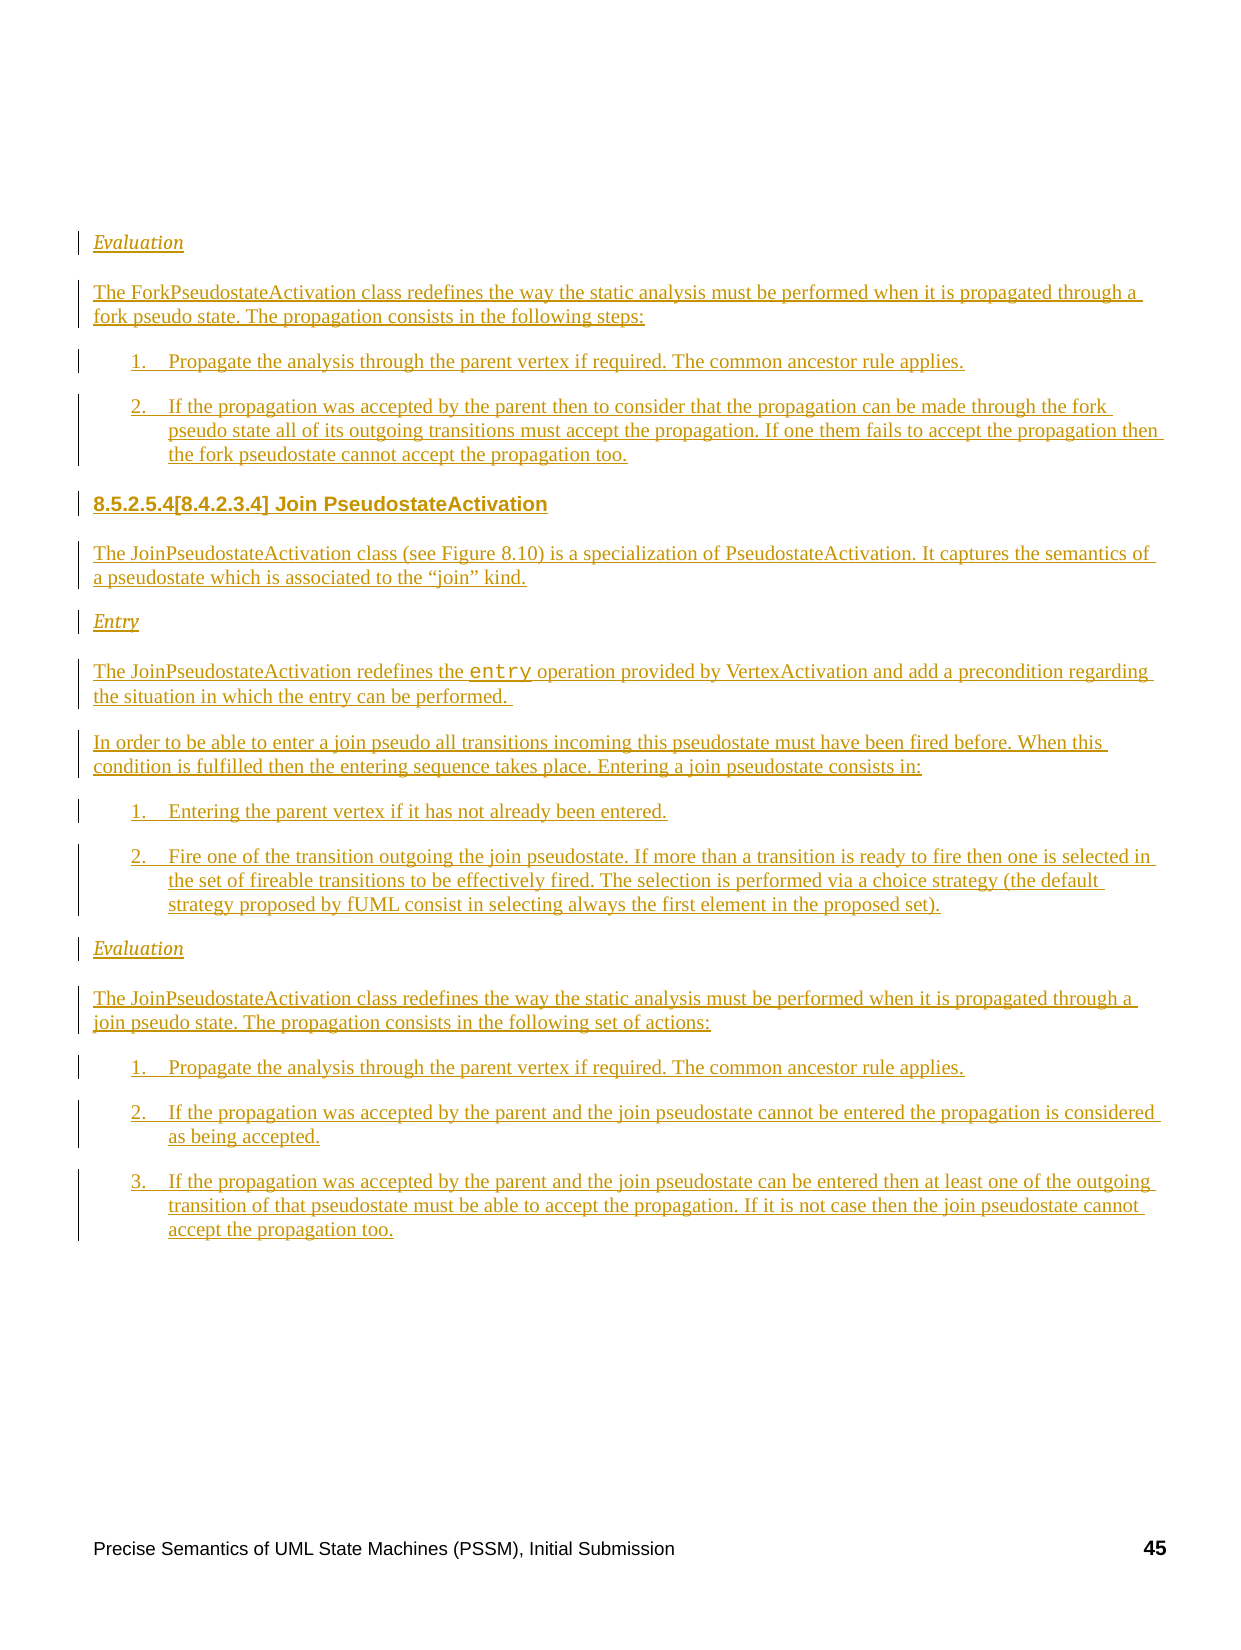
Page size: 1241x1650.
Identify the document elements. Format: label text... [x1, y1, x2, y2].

list If the propagation was accepted by the parent and the join pseudostate can be entered then at least one of the outgoing transition of that pseudostate must be able to accept the propagation. If it is not case then the join pseudostate cannot accept the propagation too. [131, 1169, 1164, 1241]
list Entering the parent vertex if it has not already been entered. [131, 799, 1164, 823]
list Propagate the analysis through the parent vertex if required. The common ancestor rule applies. [131, 1055, 1164, 1079]
list If the propagation was accepted by the parent and the join pseudostate cannot be entered the propagation is considered as being accepted. [131, 1100, 1164, 1148]
text The ForkPseudostateActivation class redefines the way the static analysis must be performed when it is propagated through a fork pseudo state. The propagation consists in the following steps: [93, 279, 1164, 328]
text In order to be able to enter a join pseudo all transitions incoming this pseudostate must have been fired before. When this condition is fulfilled then the entering sequence takes place. Entering a join pseudostate consists in: [93, 729, 1164, 778]
list If the propagation was accepted by the parent then to consider that the propagation can be made through the fork pseudo state all of its outgoing transitions must accept the propagation. If one them fails to accept the propagation then the fork pseudostate cannot accept the propagation too. [131, 394, 1164, 466]
text The JoinPseudostateActivation class redefines the way the static analysis must be performed when it is propagated through a join pseudo state. The propagation consists in the following set of actions: [93, 986, 1164, 1034]
subtitle Join PseudostateActivation [93, 491, 1164, 516]
subtitle Entry [93, 610, 1164, 634]
list Fire one of the transition outgoing the join pseudostate. If more than a transition is ready to fire then one is selected in the set of fireable transitions to be effectively fired. The selection is performed via a choice strategy (the default strategy proposed by fUML consist in selecting always the first element in the proposed set). [131, 844, 1164, 916]
text The JoinPseudostateActivation class (see Figure 8.10) is a specialization of PseudostateActivation. It captures the semantics of a pseudostate which is associated to the “join” kind. [93, 541, 1164, 589]
list Propagate the analysis through the parent vertex if required. The common ancestor rule applies. [131, 349, 1164, 373]
subtitle Evaluation [93, 231, 1164, 255]
text The JoinPseudostateActivation redefines the entry operation provided by VertexActivation and add a precondition regarding the situation in which the entry can be performed. [93, 659, 1164, 708]
subtitle Evaluation [93, 937, 1164, 961]
